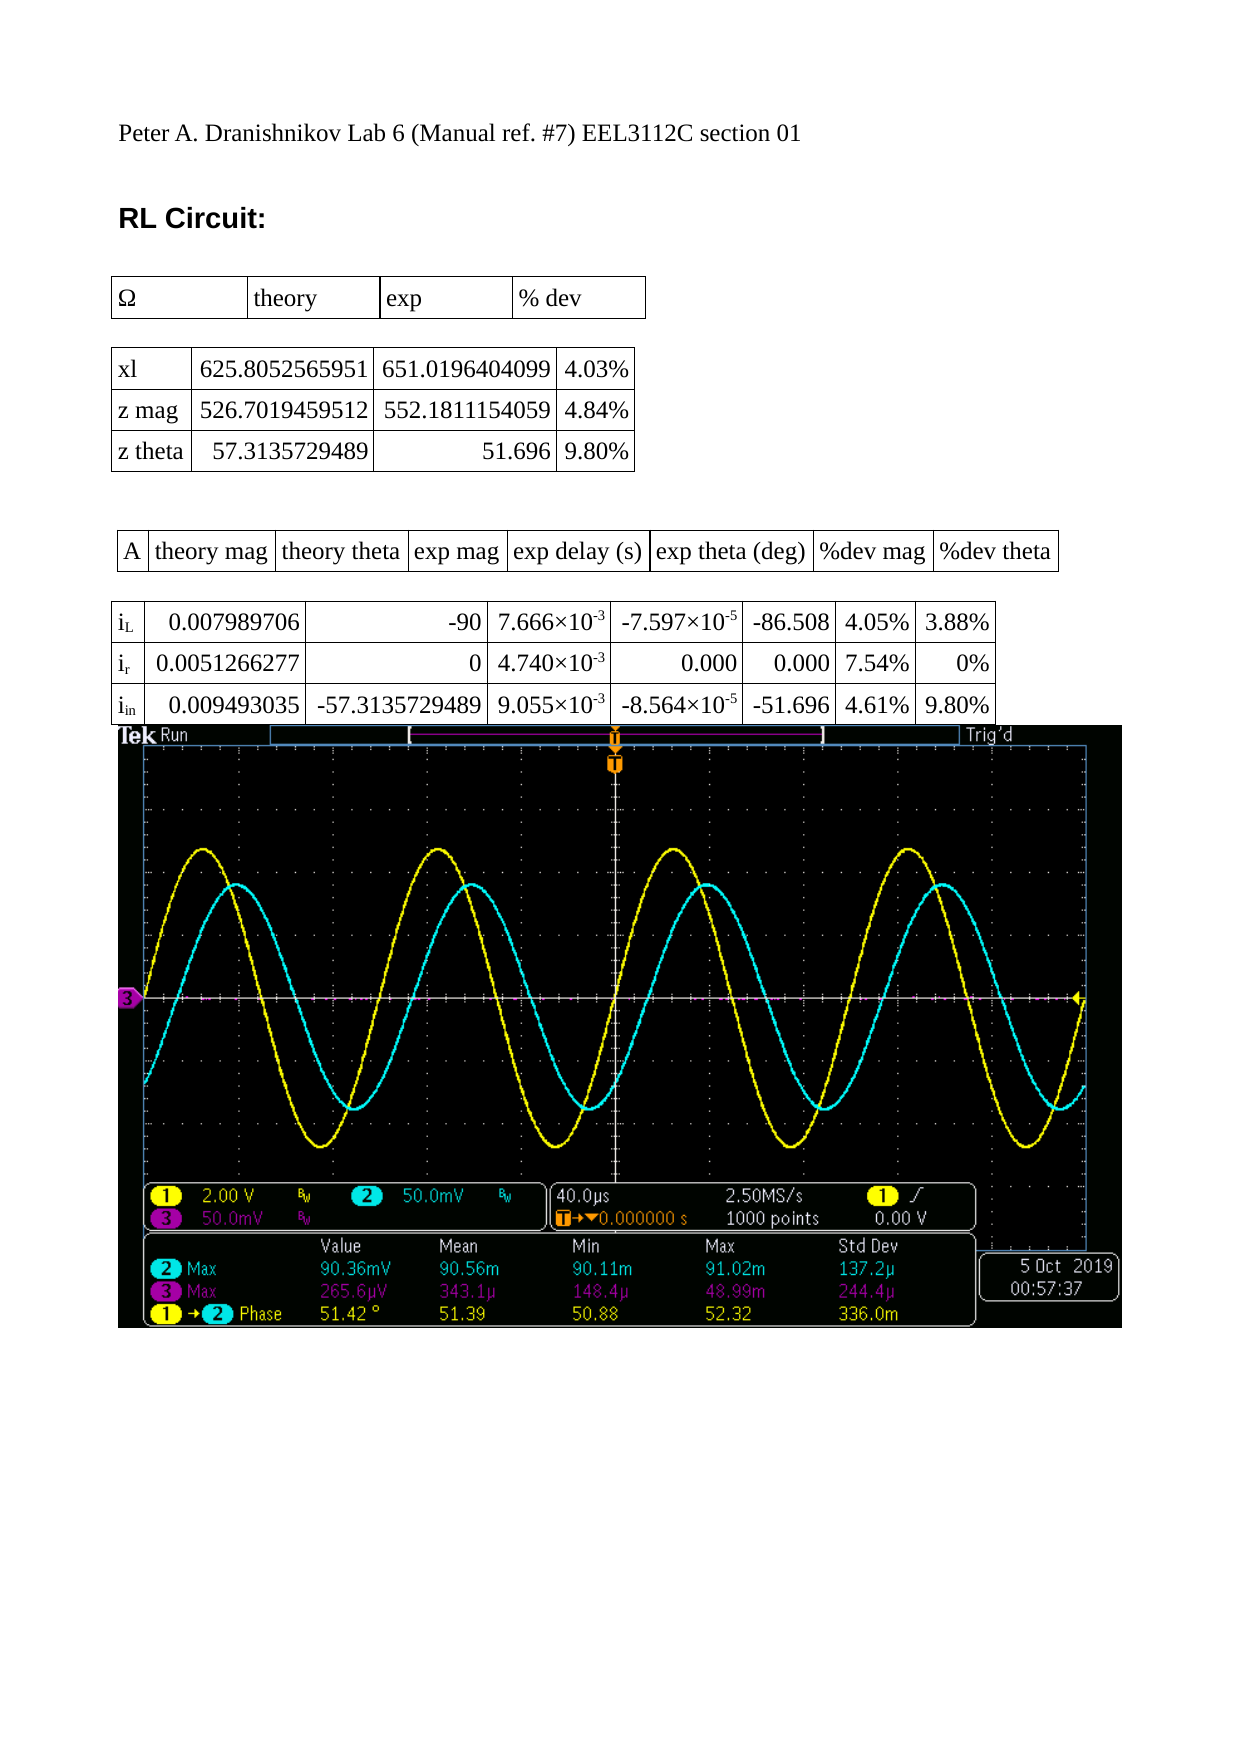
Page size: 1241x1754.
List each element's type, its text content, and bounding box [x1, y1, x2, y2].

table_cell 0.000 [611, 643, 742, 683]
table_cell 552.1811154059 [374, 390, 556, 430]
table_header 4.05% [836, 602, 915, 642]
table_header exp delay (s) [508, 531, 649, 571]
table_header 651.0196404099 [374, 348, 556, 388]
table_header theory theta [276, 531, 408, 571]
table_cell 9.80% [916, 684, 995, 724]
table_header 0.007989706 [145, 602, 305, 642]
table_cell 526.7019459512 [192, 390, 373, 430]
table_header A [118, 531, 148, 571]
table_cell iin [112, 684, 144, 724]
table_cell 0% [916, 643, 995, 683]
table_header % dev [513, 277, 645, 317]
table_header exp mag [409, 531, 507, 571]
table_header Ω [112, 277, 247, 317]
table_header theory [248, 277, 379, 317]
table_header 4.03% [557, 348, 634, 388]
table_header theory mag [149, 531, 275, 571]
subtitle RL Circuit: [118, 201, 1122, 235]
table_header -7.597×10-5 [611, 602, 742, 642]
table_cell 0.000 [743, 643, 835, 683]
table_cell 9.80% [557, 431, 634, 471]
table_header -86.508 [743, 602, 835, 642]
table_cell 0.0051266277 [145, 643, 305, 683]
table_header 3.88% [916, 602, 995, 642]
table_header 625.8052565951 [192, 348, 373, 388]
table_cell z theta [112, 431, 191, 471]
picture [118, 725, 1122, 1328]
table_cell 9.055×10-3 [488, 684, 610, 724]
table_cell 4.740×10-3 [488, 643, 610, 683]
table_header exp [381, 277, 512, 317]
table_header %dev mag [814, 531, 933, 571]
table_header 7.666×10-3 [488, 602, 610, 642]
table_cell 7.54% [836, 643, 915, 683]
table_cell -8.564×10-5 [611, 684, 742, 724]
table_header %dev theta [934, 531, 1058, 571]
table_cell 4.61% [836, 684, 915, 724]
table_header iL [112, 602, 144, 642]
table_cell 4.84% [557, 390, 634, 430]
table_cell -57.3135729489 [306, 684, 487, 724]
table_cell 0.009493035 [145, 684, 305, 724]
table_cell 0 [306, 643, 487, 683]
table_header -90 [306, 602, 487, 642]
table_cell 57.3135729489 [192, 431, 373, 471]
table_cell z mag [112, 390, 191, 430]
table_cell ir [112, 643, 144, 683]
table_header xl [112, 348, 191, 388]
table_cell 51.696 [374, 431, 556, 471]
table_cell -51.696 [743, 684, 835, 724]
table_header exp theta (deg) [651, 531, 813, 571]
